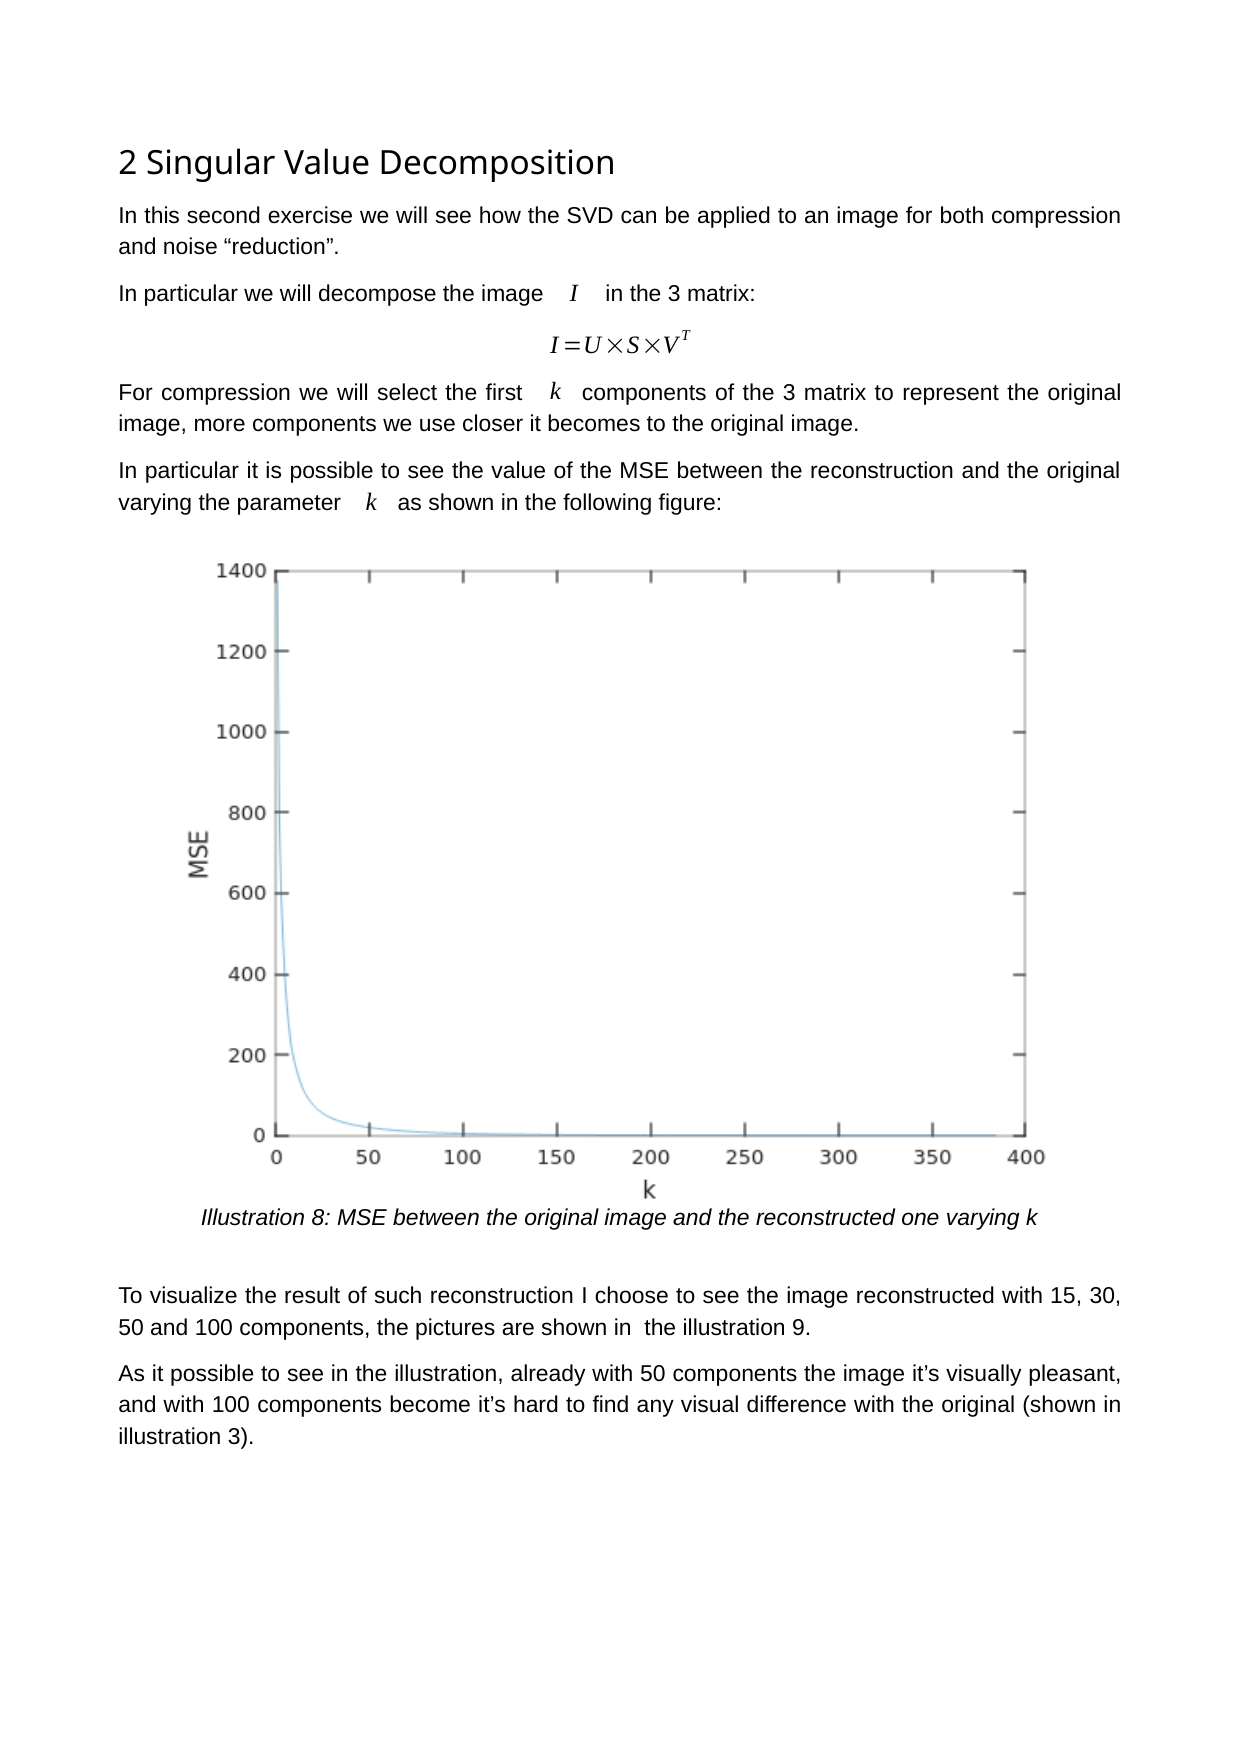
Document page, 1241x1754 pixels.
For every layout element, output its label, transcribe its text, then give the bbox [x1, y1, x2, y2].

text As it possible to see in the illustration, already with 50 components the image it’s visually pleasant, and with 100 components become it’s hard to find any visual difference with the original (shown in illustration 3). [118, 1360, 1122, 1449]
text In particular we will decompose the image in the 3 matrix: [118, 279, 1122, 307]
subtitle 2 Singular Value Decomposition [118, 139, 1122, 184]
text In this second exercise we will see how the SVD can be applied to an image for both compression and noise “reduction”. [118, 202, 1122, 259]
text For compression we will select the first components of the 3 matrix to represent the original image, more components we use closer it becomes to the original image. [118, 378, 1122, 437]
text Illustration 8: MSE between the original image and the reconstructed one varying k [183, 1205, 1057, 1231]
picture [182, 548, 1058, 1205]
text In particular it is possible to see the value of the MSE between the reconstruction and the original varying the parameter as shown in the following figure: [118, 457, 1122, 516]
text To visualize the result of such reconstruction I choose to see the image reconstructed with 15, 30, 50 and 100 components, the pictures are shown in the illustration 9. [118, 1282, 1122, 1340]
